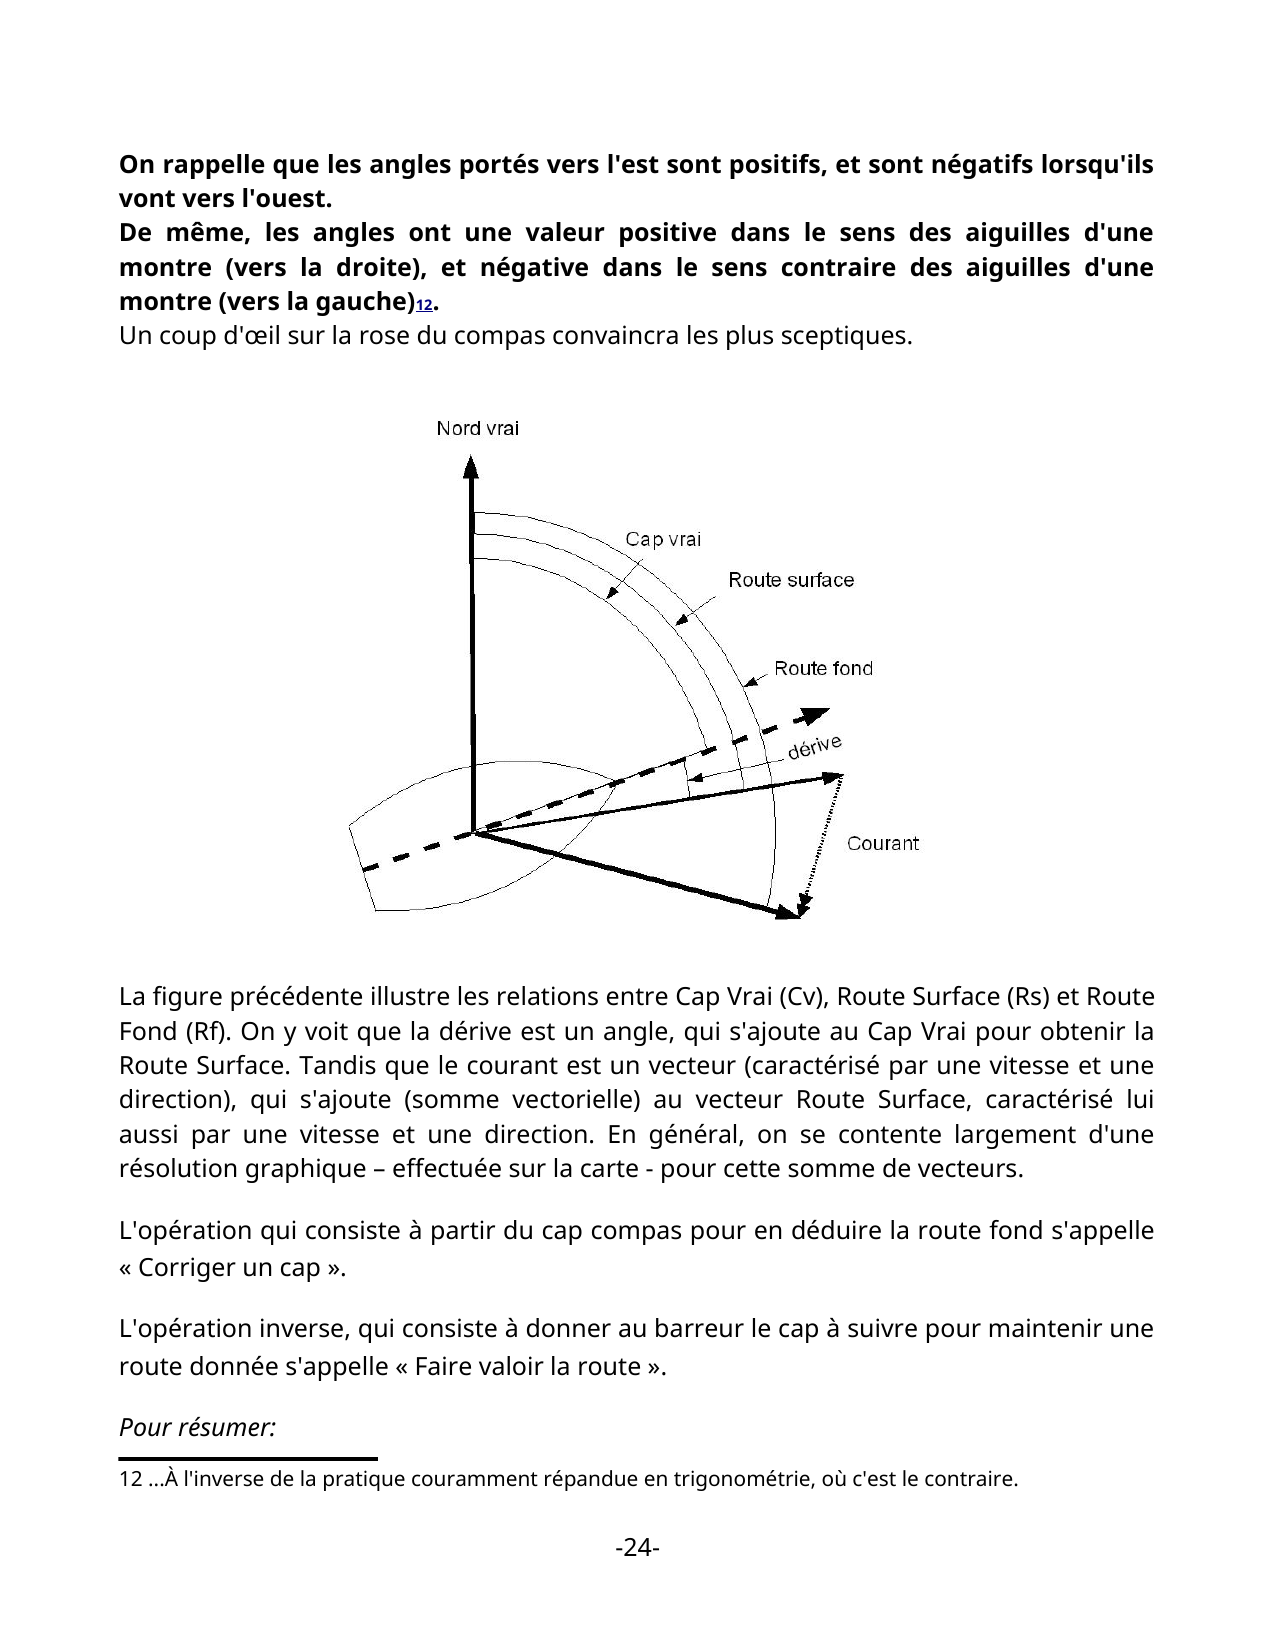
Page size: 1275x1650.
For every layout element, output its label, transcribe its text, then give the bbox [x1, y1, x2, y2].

text 12 ...À l'inverse de la pratique couramment répandue en trigonométrie, où c'est le contraire. [119, 1464, 1156, 1492]
text -24- [119, 1530, 1156, 1564]
text On rappelle que les angles portés vers l'est sont positifs, et sont négatifs lorsqu'ils vont vers l'ouest. [119, 147, 1156, 215]
text La figure précédente illustre les relations entre Cap Vrai (Cv), Route Surface (Rs) et Route Fond (Rf). On y voit que la dérive est un angle, qui s'ajoute au Cap Vrai pour obtenir la Route Surface. Tandis que le courant est un vecteur (caractérisé par une vitesse et une direction), qui s'ajoute (somme vectorielle) au vecteur Route Surface, caractérisé lui aussi par une vitesse et une direction. En général, on se contente largement d'une résolution graphique – effectuée sur la carte - pour cette somme de vecteurs. [119, 979, 1156, 1185]
text De même, les angles ont une valeur positive dans le sens des aiguilles d'une montre (vers la droite), et négative dans le sens contraire des aiguilles d'une montre (vers la gauche)12. [119, 215, 1156, 317]
picture [118, 1457, 378, 1461]
picture [348, 413, 927, 920]
text L'opération qui consiste à partir du cap compas pour en déduire la route fond s'appelle « Corriger un cap ». [119, 1212, 1156, 1284]
text L'opération inverse, qui consiste à donner au barreur le cap à suivre pour maintenir une route donnée s'appelle « Faire valoir la route ». [119, 1311, 1156, 1382]
text Pour résumer: [119, 1410, 1156, 1444]
text Un coup d'œil sur la rose du compas convaincra les plus sceptiques. [119, 317, 1156, 352]
